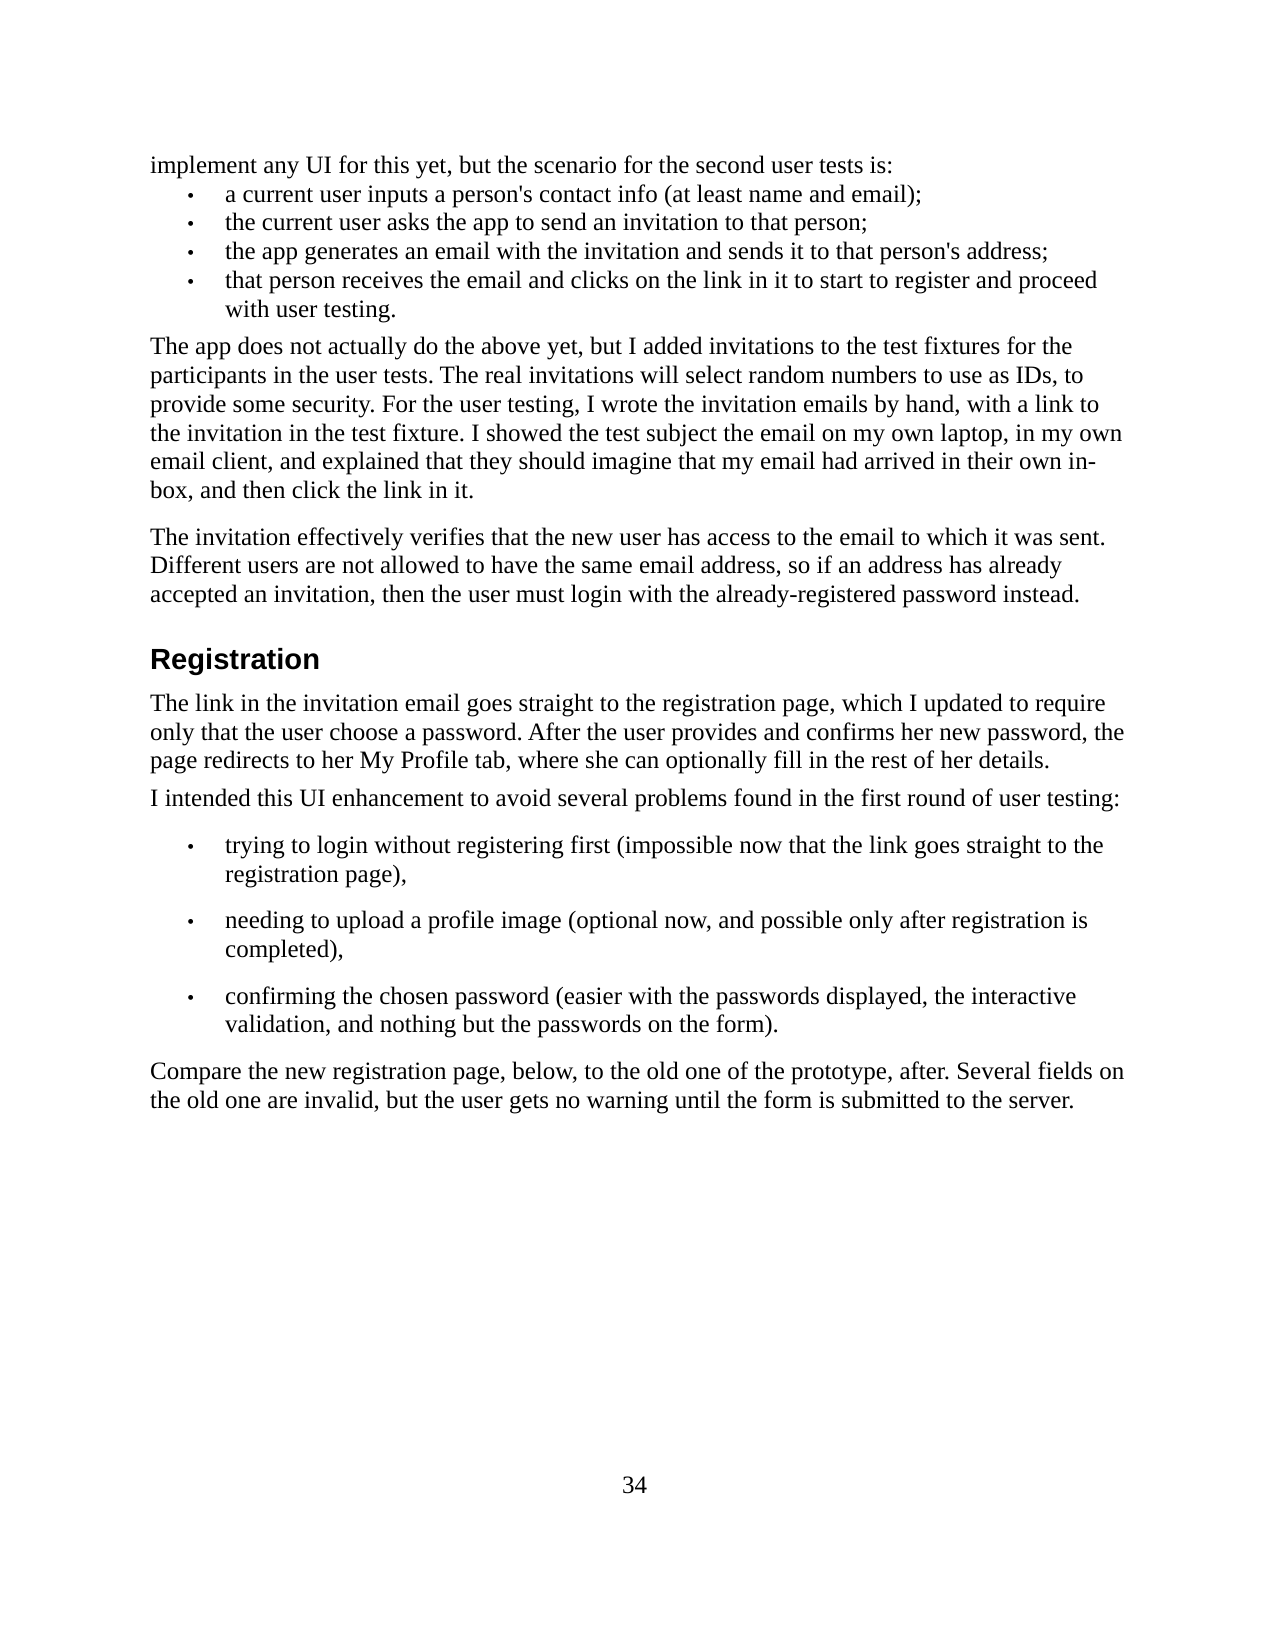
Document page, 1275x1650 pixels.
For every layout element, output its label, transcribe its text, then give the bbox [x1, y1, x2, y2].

list the current user asks the app to send an invitation to that person; [187, 207, 1125, 236]
list the app generates an email with the invitation and sends it to that person's address; [187, 236, 1125, 265]
list trying to login without registering first (impossible now that the link goes straight to the registration page), [187, 830, 1125, 887]
list confirming the chosen password (easier with the passwords displayed, the interactive validation, and nothing but the passwords on the form). [187, 981, 1125, 1038]
list needing to upload a profile image (optional now, and possible only after registration is completed), [187, 905, 1125, 963]
text The app does not actually do the above yet, but I added invitations to the test fixtures for the participants in the user tests. The real invitations will select random numbers to use as IDs, to provide some security. For the user testing, I wrote the invitation emails by hand, with a link to the invitation in the test fixture. I showed the test subject the email on my own laptop, in my own email client, and explained that they should imagine that my email had arrived in their own in-box, and then click the link in it. [150, 331, 1125, 504]
text The invitation effectively verifies that the new user has access to the email to which it was sent. Different users are not allowed to have the same email address, so if an address has already accepted an invitation, then the user must login with the already-registered password instead. [150, 522, 1125, 608]
text I intended this UI enhancement to avoid several problems found in the first round of user testing: [150, 783, 1125, 812]
text The link in the invitation email goes straight to the registration page, which I updated to require only that the user choose a password. After the user provides and confirms her new password, the page redirects to her My Profile tab, where she can optionally fill in the rest of her details. [150, 688, 1125, 774]
list a current user inputs a person's contact info (at least name and email); [187, 179, 1125, 207]
subtitle Registration [150, 642, 1125, 676]
text implement any UI for this yet, but the scenario for the second user tests is: [150, 150, 1125, 179]
list that person receives the email and clicks on the link in it to start to register and proceed with user testing. [187, 265, 1125, 322]
text Compare the new registration page, below, to the old one of the prototype, after. Several fields on the old one are invalid, but the user gets no warning until the form is submitted to the server. [150, 1056, 1125, 1114]
